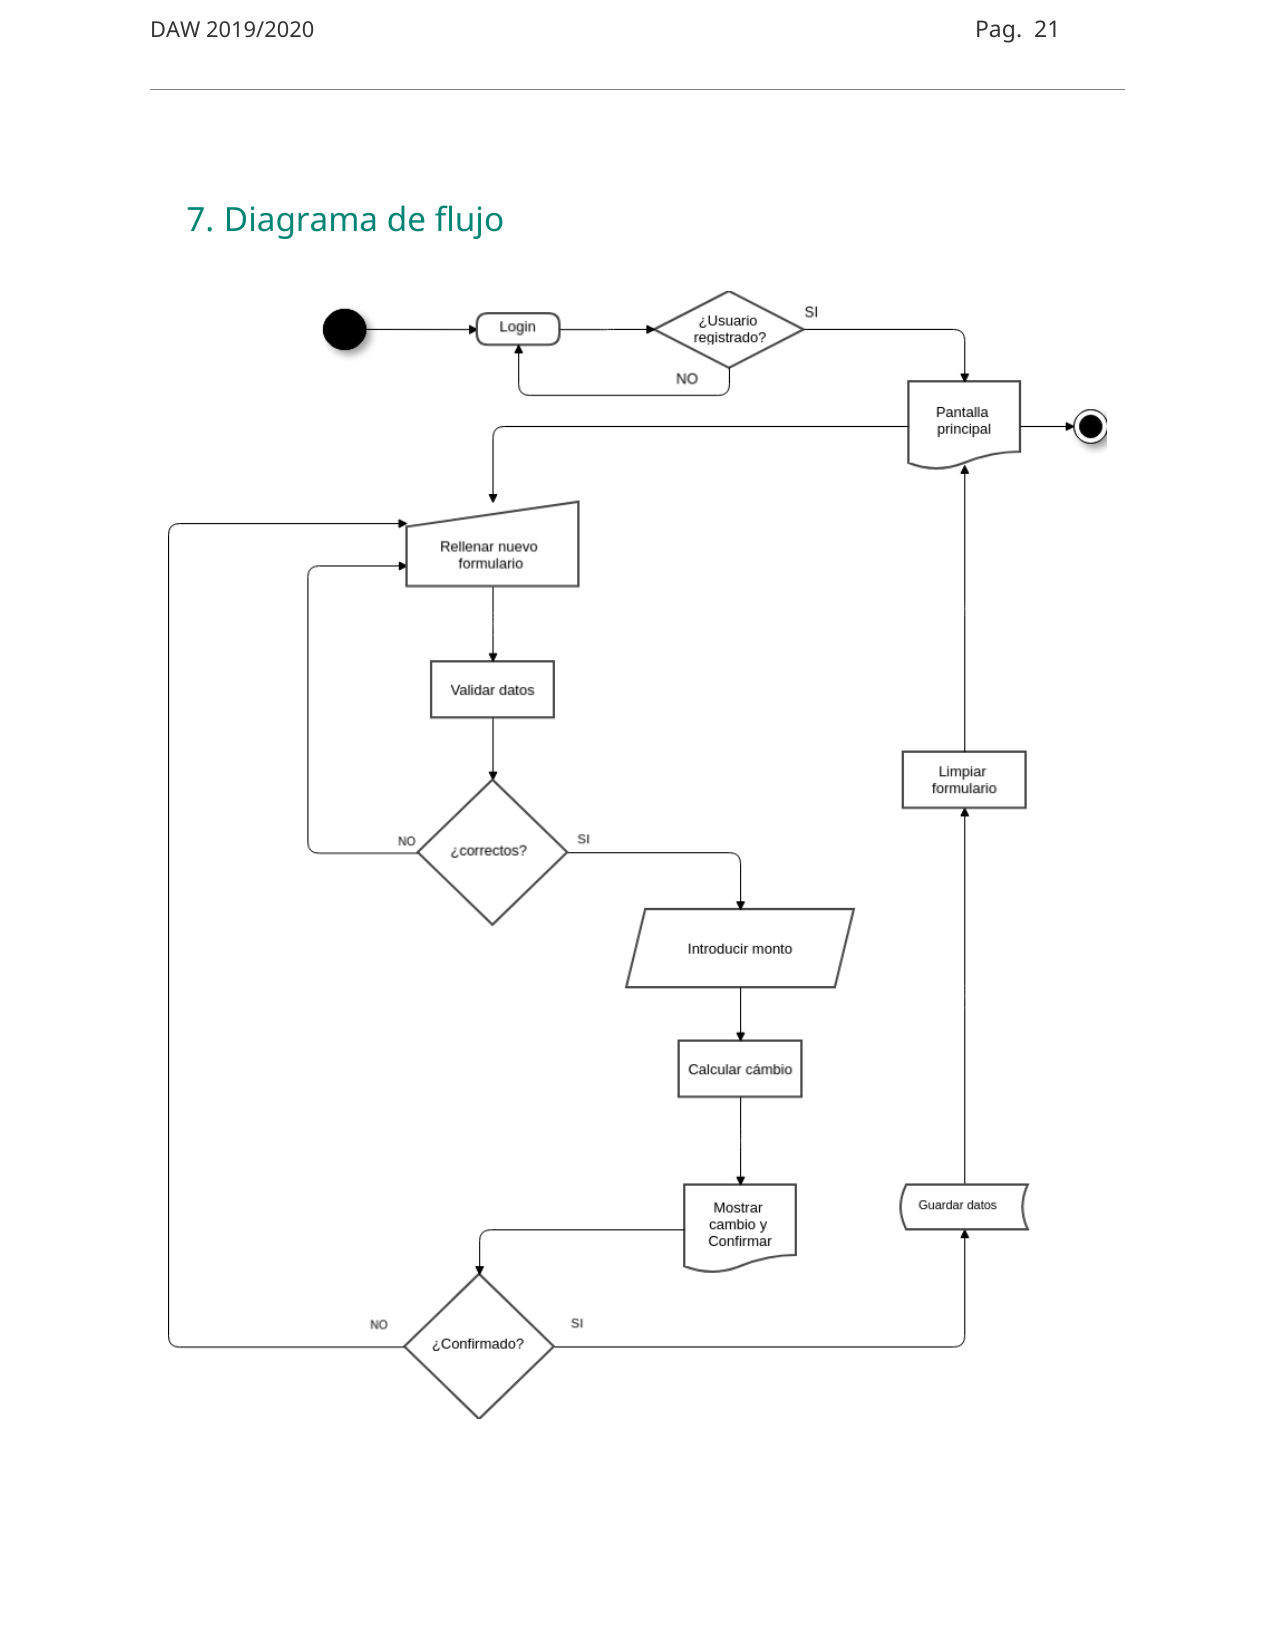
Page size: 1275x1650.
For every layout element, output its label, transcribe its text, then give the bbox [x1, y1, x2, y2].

subtitle Diagrama de flujo [186, 196, 1125, 241]
picture [168, 291, 1107, 1419]
